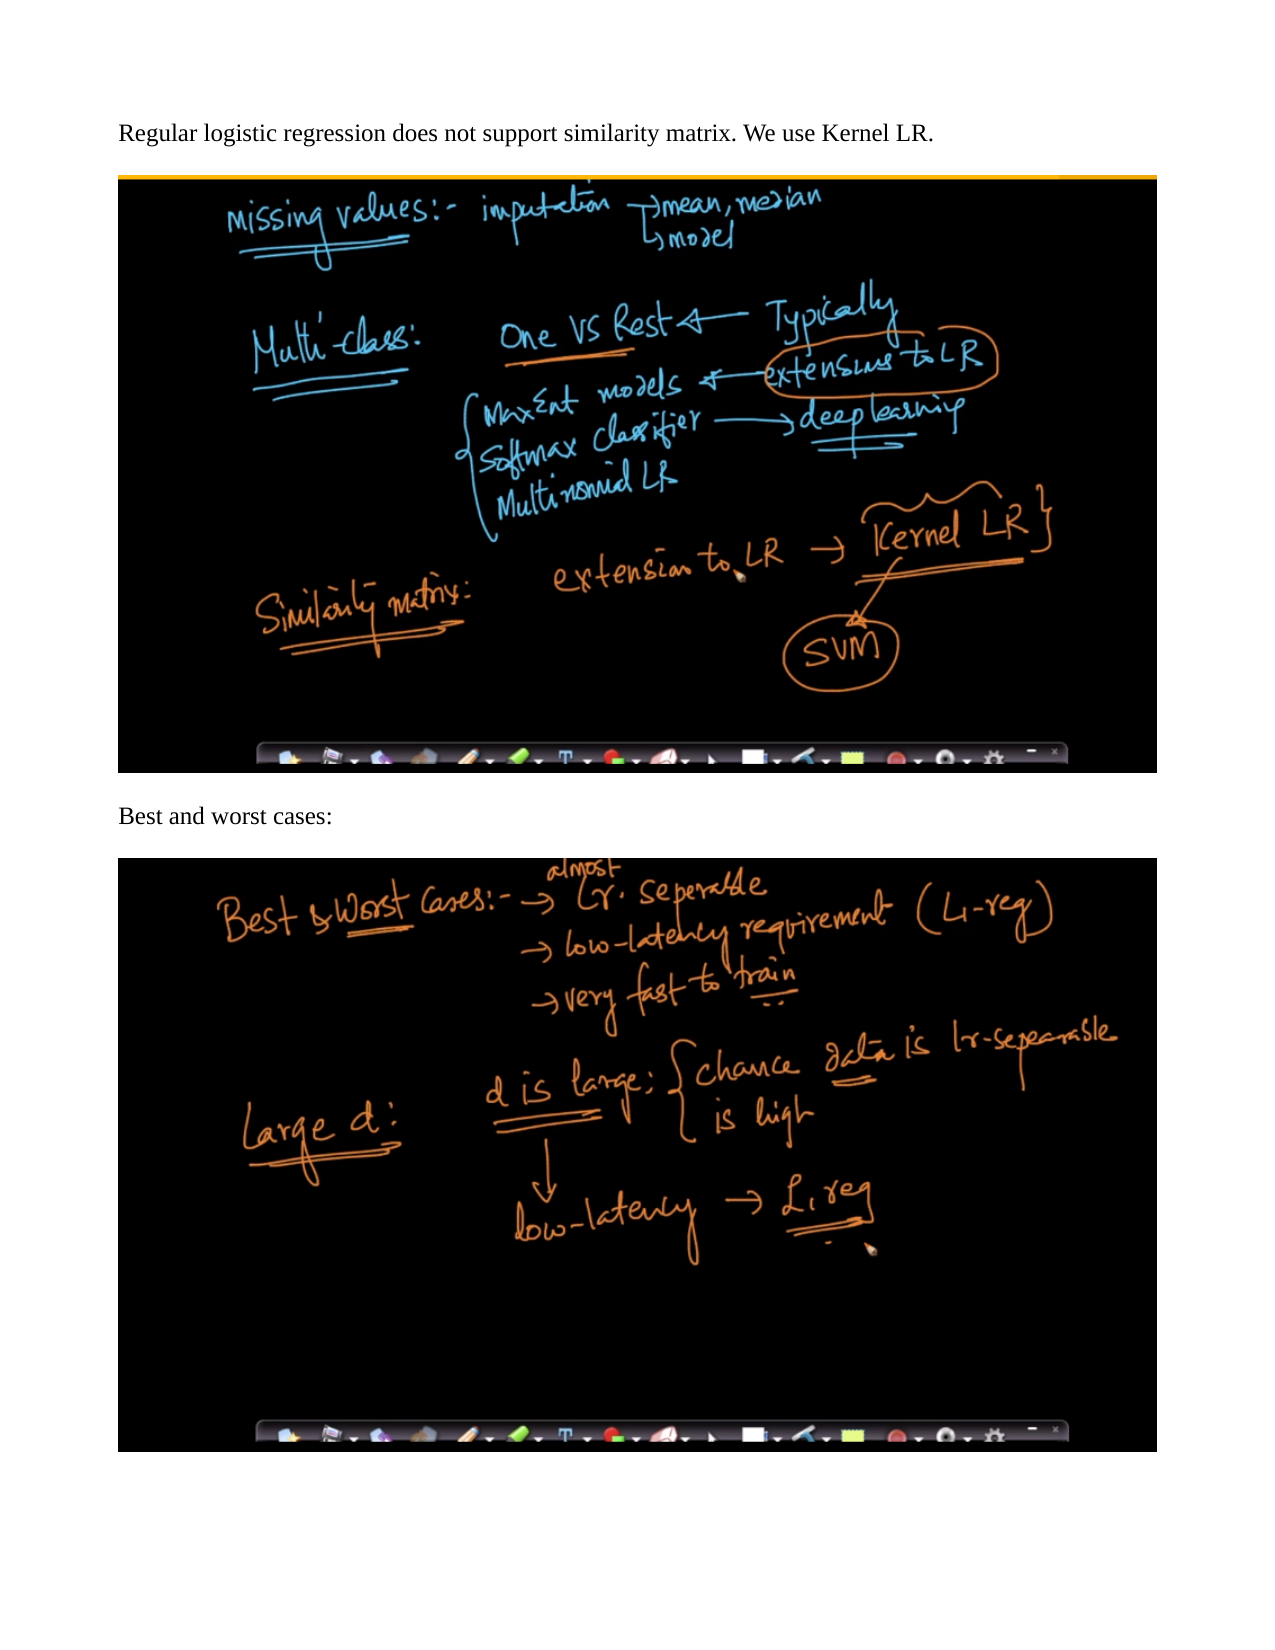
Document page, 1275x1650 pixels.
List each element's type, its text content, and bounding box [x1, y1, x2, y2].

picture [118, 175, 1157, 773]
picture [118, 858, 1157, 1452]
text Regular logistic regression does not support similarity matrix. We use Kernel LR. [118, 118, 1157, 147]
text Best and worst cases: [118, 801, 1157, 830]
